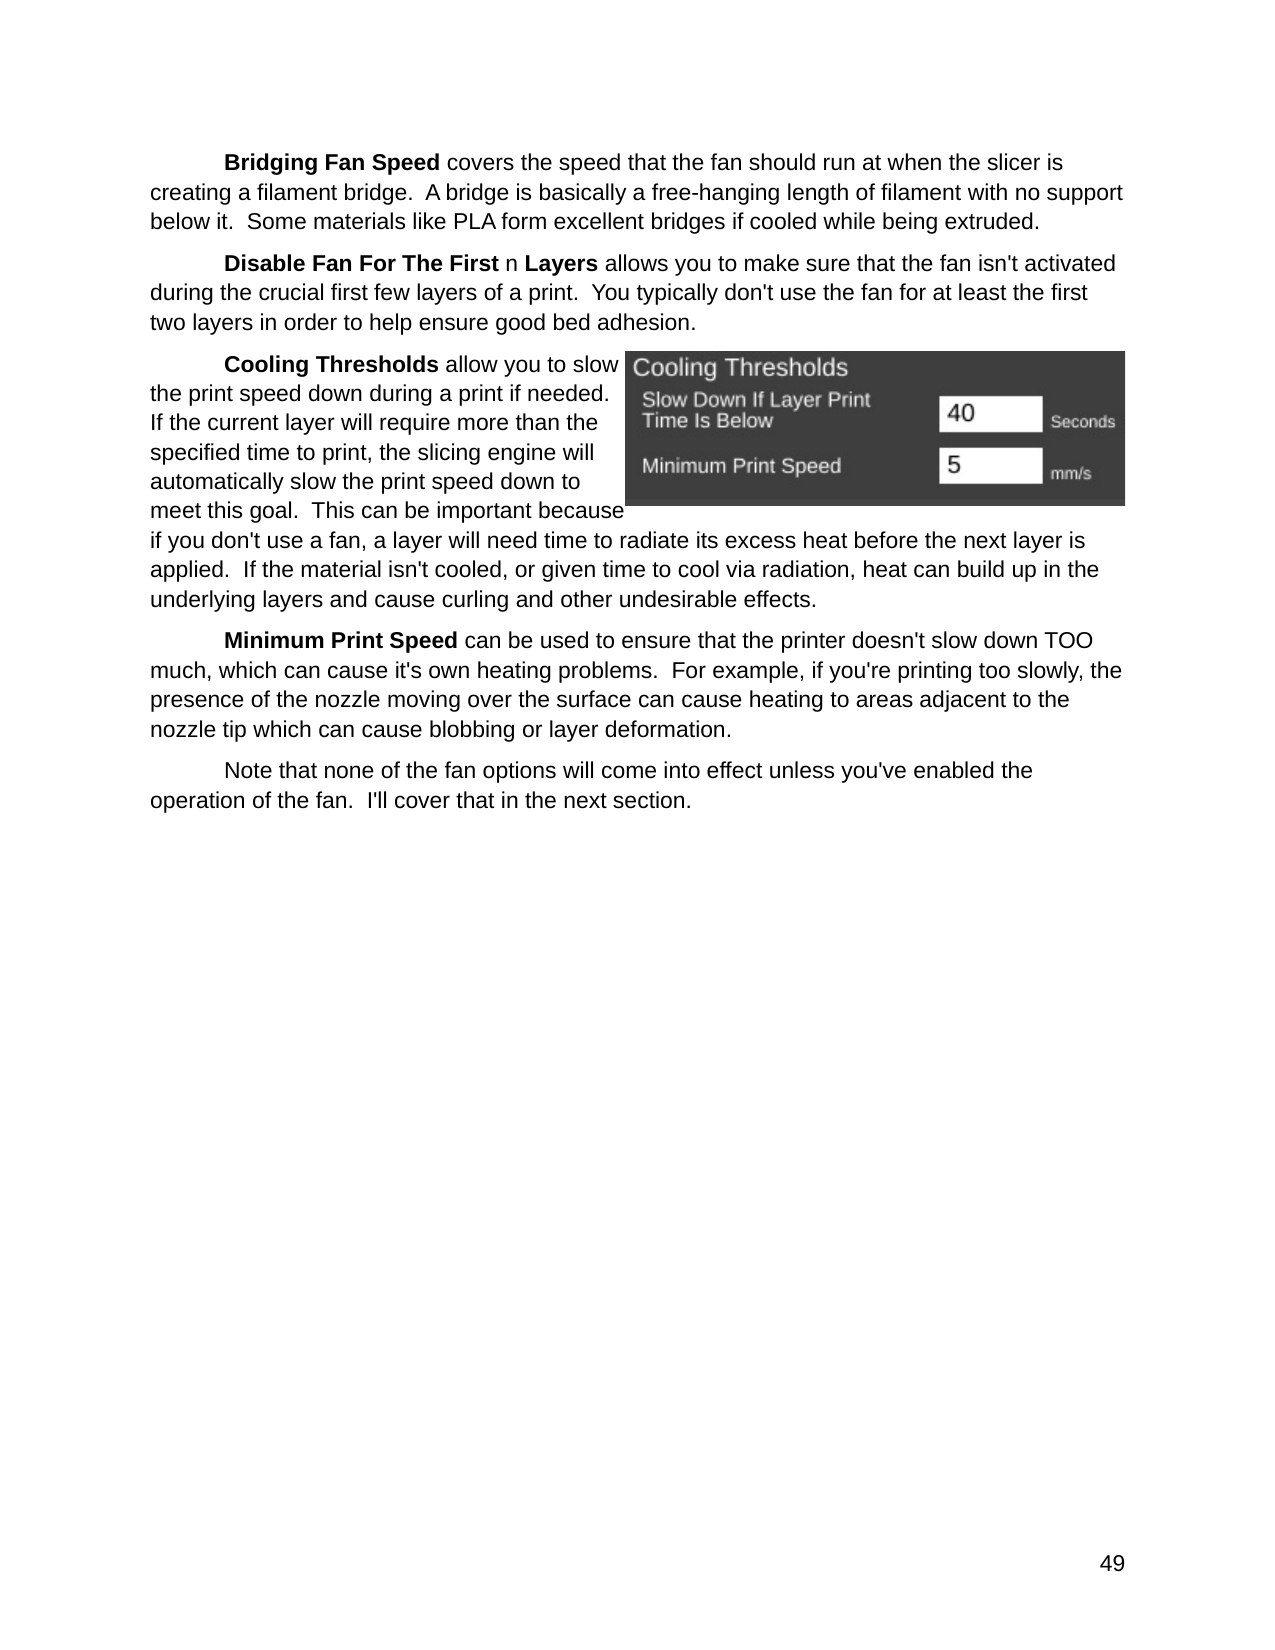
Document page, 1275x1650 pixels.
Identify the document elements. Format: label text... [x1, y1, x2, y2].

text Minimum Print Speed can be used to ensure that the printer doesn't slow down TOO much, which can cause it's own heating problems. For example, if you're printing too slowly, the presence of the nozzle moving over the surface can cause heating to areas adjacent to the nozzle tip which can cause blobbing or layer deformation. [150, 628, 1125, 742]
text Bridging Fan Speed covers the speed that the fan should run at when the slicer is creating a filament bridge. A bridge is basically a free-hanging length of filament with no support below it. Some materials like PLA form excellent bridges if cooled while being extruded. [150, 150, 1125, 234]
text Cooling Thresholds allow you to slow the print speed down during a print if needed. If the current layer will require more than the specified time to print, the slicing engine will automatically slow the print speed down to meet this goal. This can be important because if you don't use a fan, a layer will need time to radiate its excess heat before the next layer is applied. If the material isn't cooled, or given time to cool via radiation, heat can build up in the underlying layers and cause curling and other undesirable effects. [150, 351, 1125, 612]
picture [625, 351, 1125, 506]
text Note that none of the fan options will come into effect unless you've enabled the operation of the fan. I'll cover that in the next section. [150, 758, 1125, 813]
text Disable Fan For The First n Layers allows you to make sure that the fan isn't activated during the crucial first few layers of a print. You typically don't use the fan for at least the first two layers in order to help ensure good bed adhesion. [150, 251, 1125, 335]
